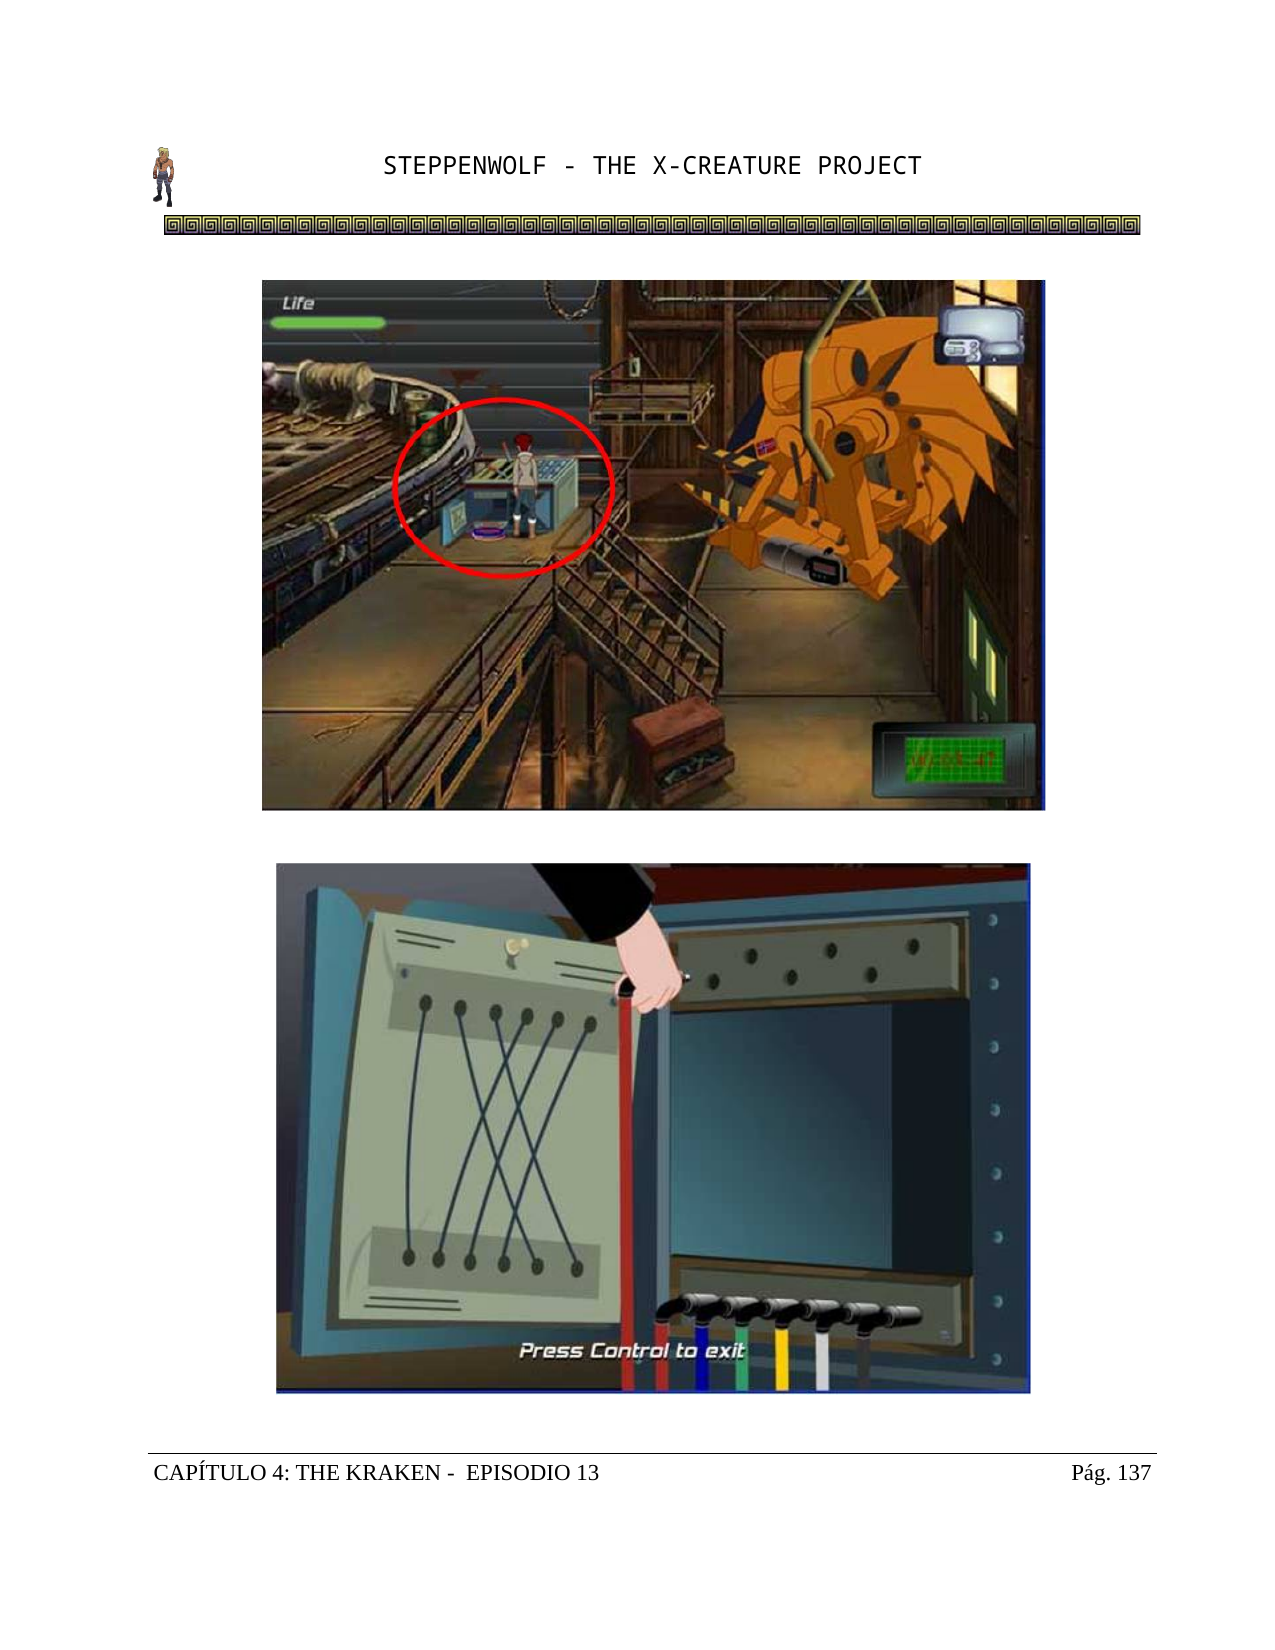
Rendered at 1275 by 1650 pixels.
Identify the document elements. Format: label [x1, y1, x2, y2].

picture [261, 279, 1046, 811]
picture [164, 215, 1141, 235]
picture [275, 863, 1032, 1395]
picture [147, 147, 181, 207]
